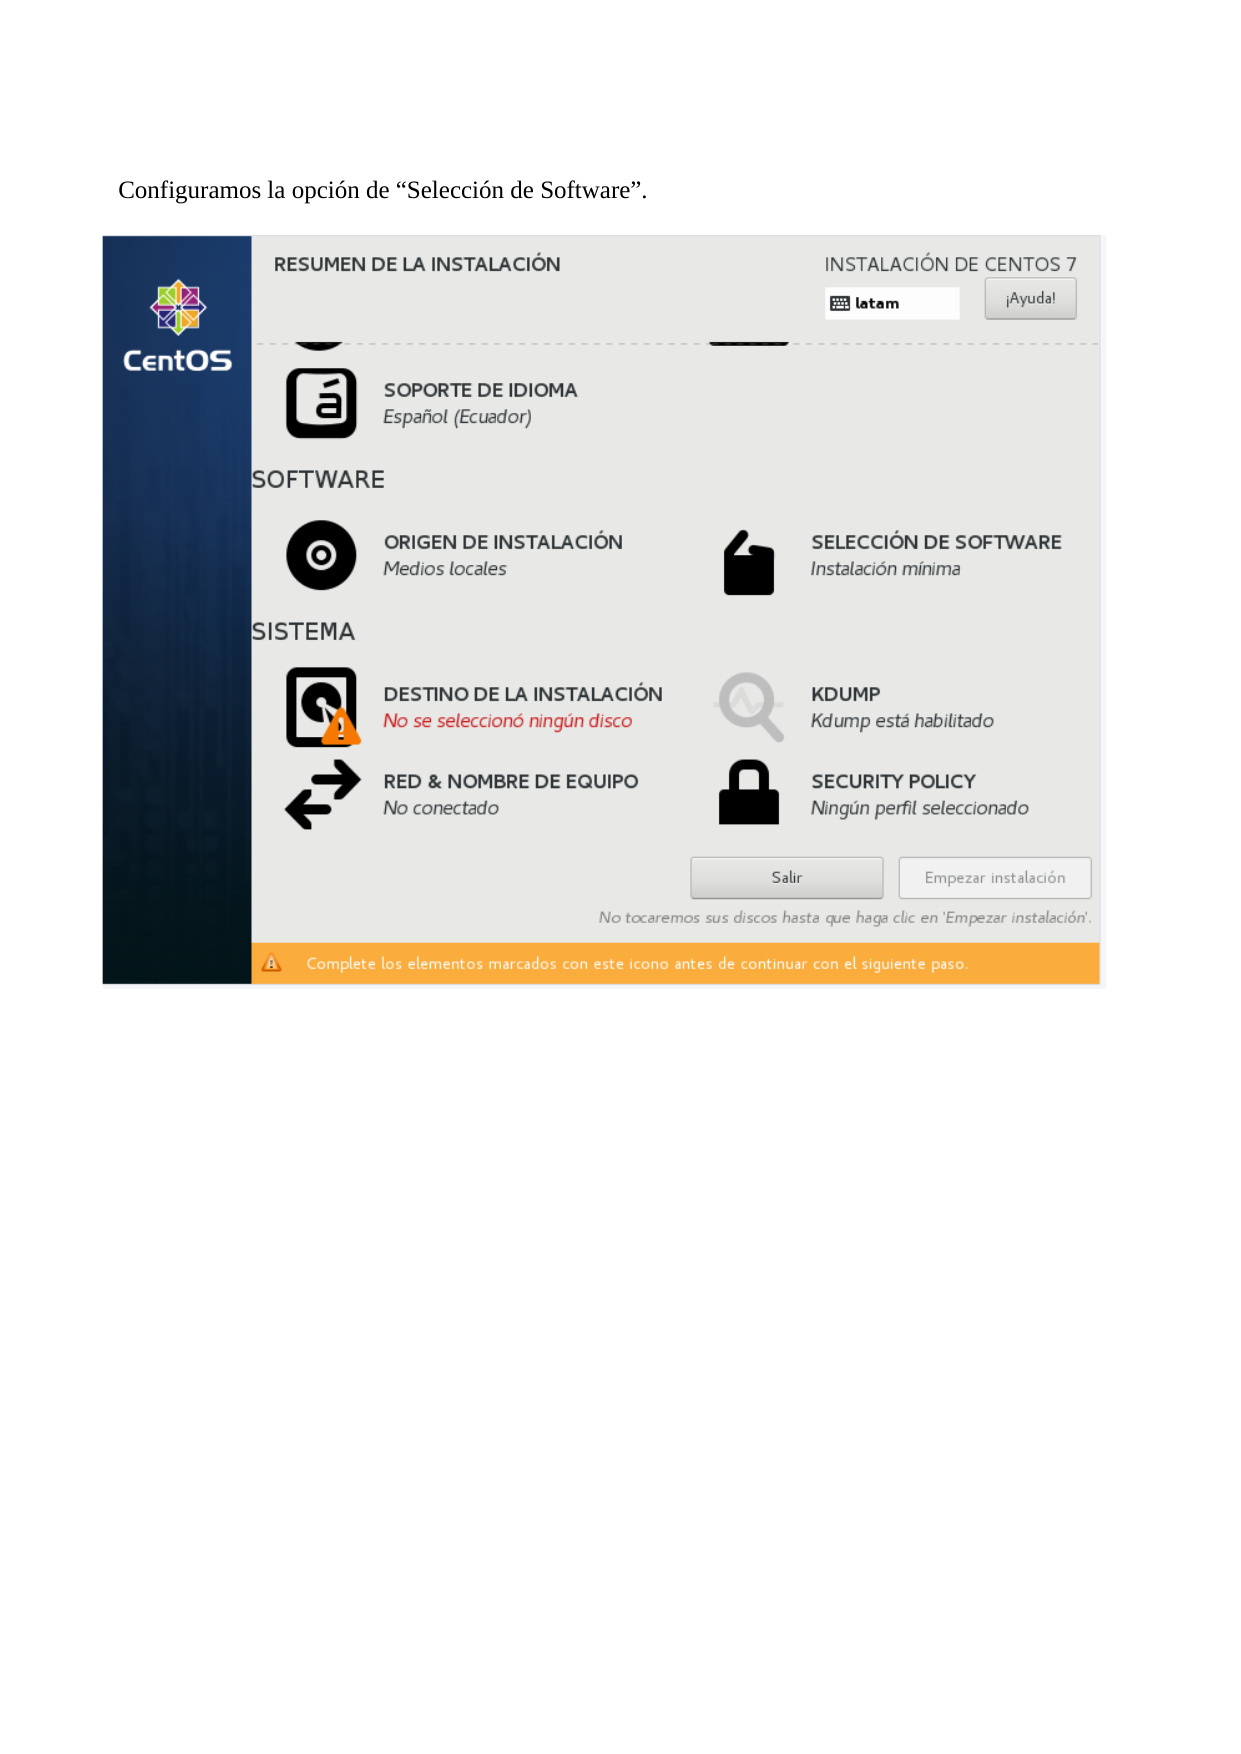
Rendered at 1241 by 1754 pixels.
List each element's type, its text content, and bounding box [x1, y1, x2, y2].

text Configuramos la opción de “Selección de Software”. [118, 176, 1122, 204]
picture [102, 235, 1107, 989]
